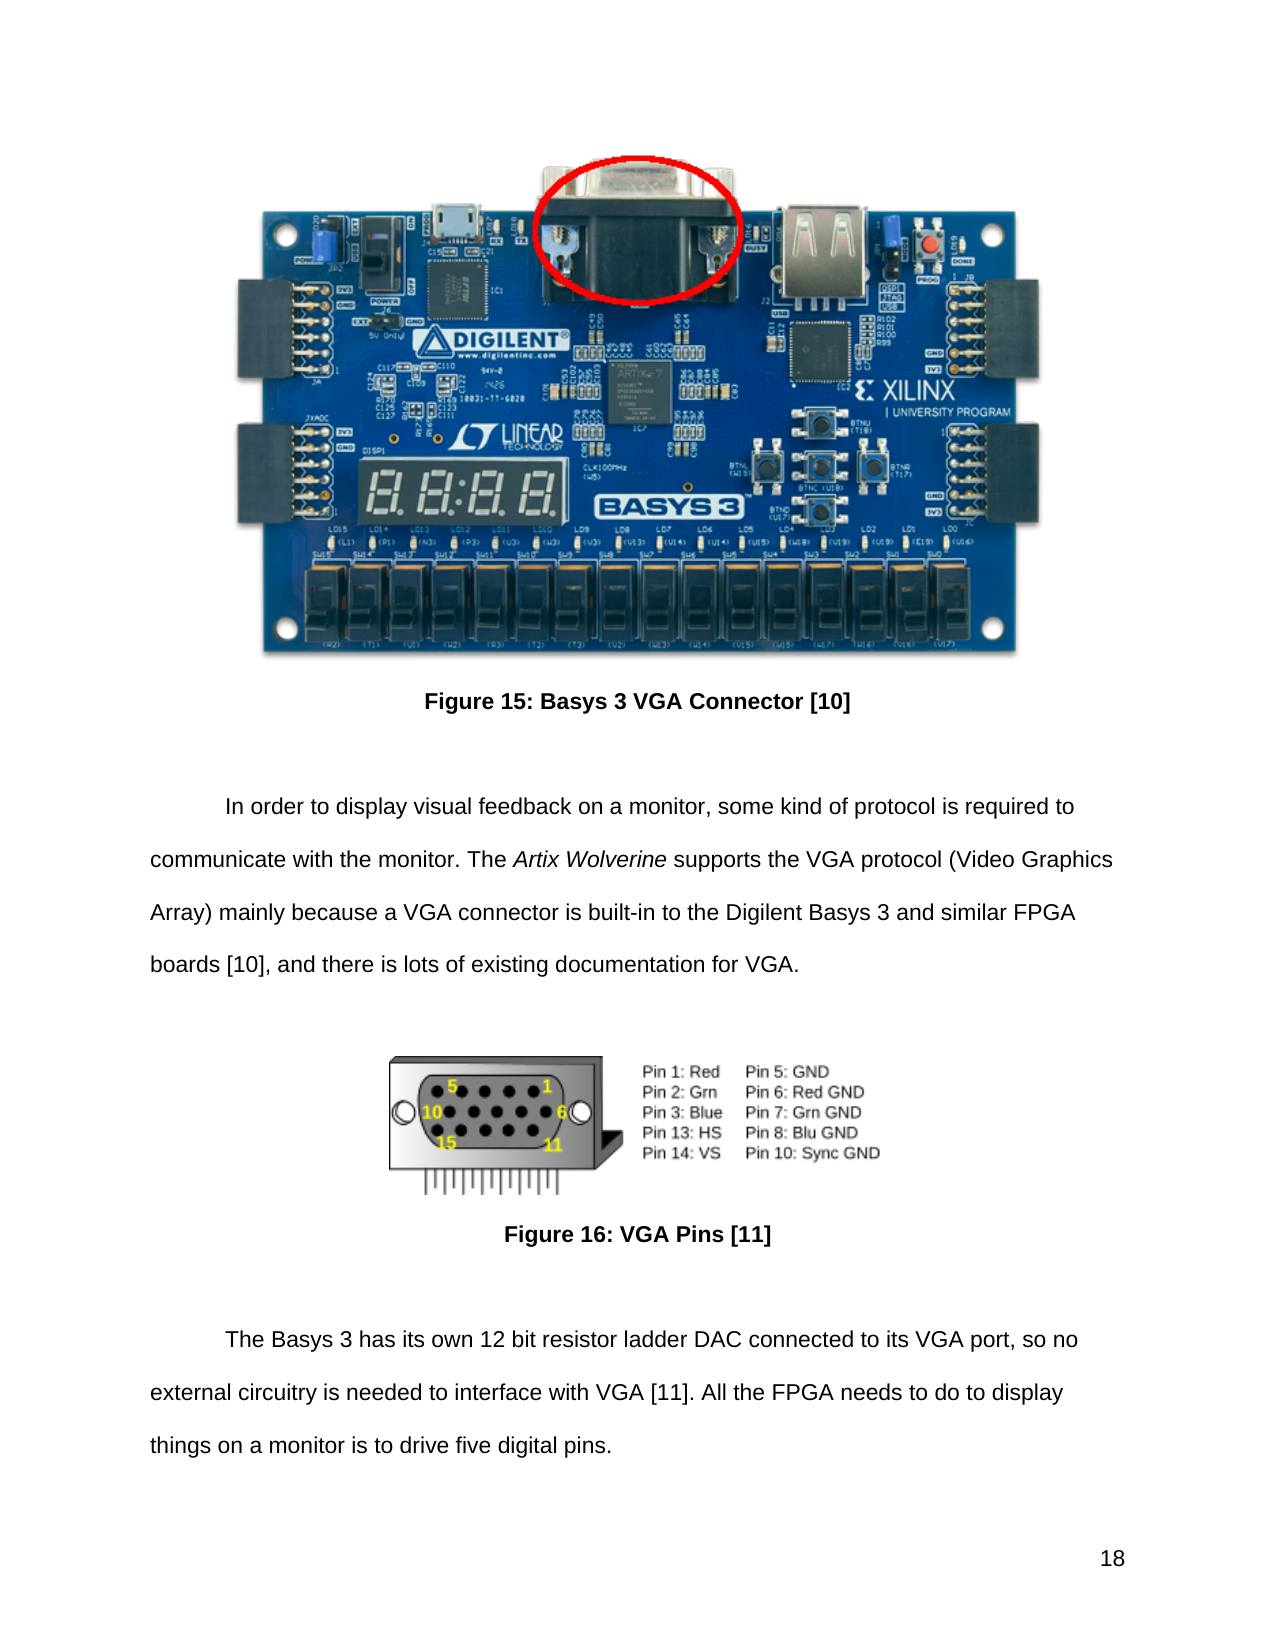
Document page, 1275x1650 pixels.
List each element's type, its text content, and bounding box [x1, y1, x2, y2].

picture [389, 1056, 886, 1195]
text Figure 15: Basys 3 VGA Connector [10] [150, 688, 1125, 714]
text In order to display visual feedback on a monitor, some kind of protocol is required to communicate with the monitor. The Artix Wolverine supports the VGA protocol (Video Graphics Array) mainly because a VGA connector is built-in to the Digilent Basys 3 and similar FPGA boards [10], and there is lots of existing documentation for VGA. [150, 793, 1125, 978]
text The Basys 3 has its own 12 bit resistor ladder DAC connected to its VGA port, so no external circuitry is needed to interface with VGA [11]. All the FPGA needs to do to display things on a monitor is to drive five digital pins. [150, 1326, 1125, 1458]
text Figure 16: VGA Pins [11] [150, 1221, 1125, 1247]
picture [229, 150, 1046, 662]
